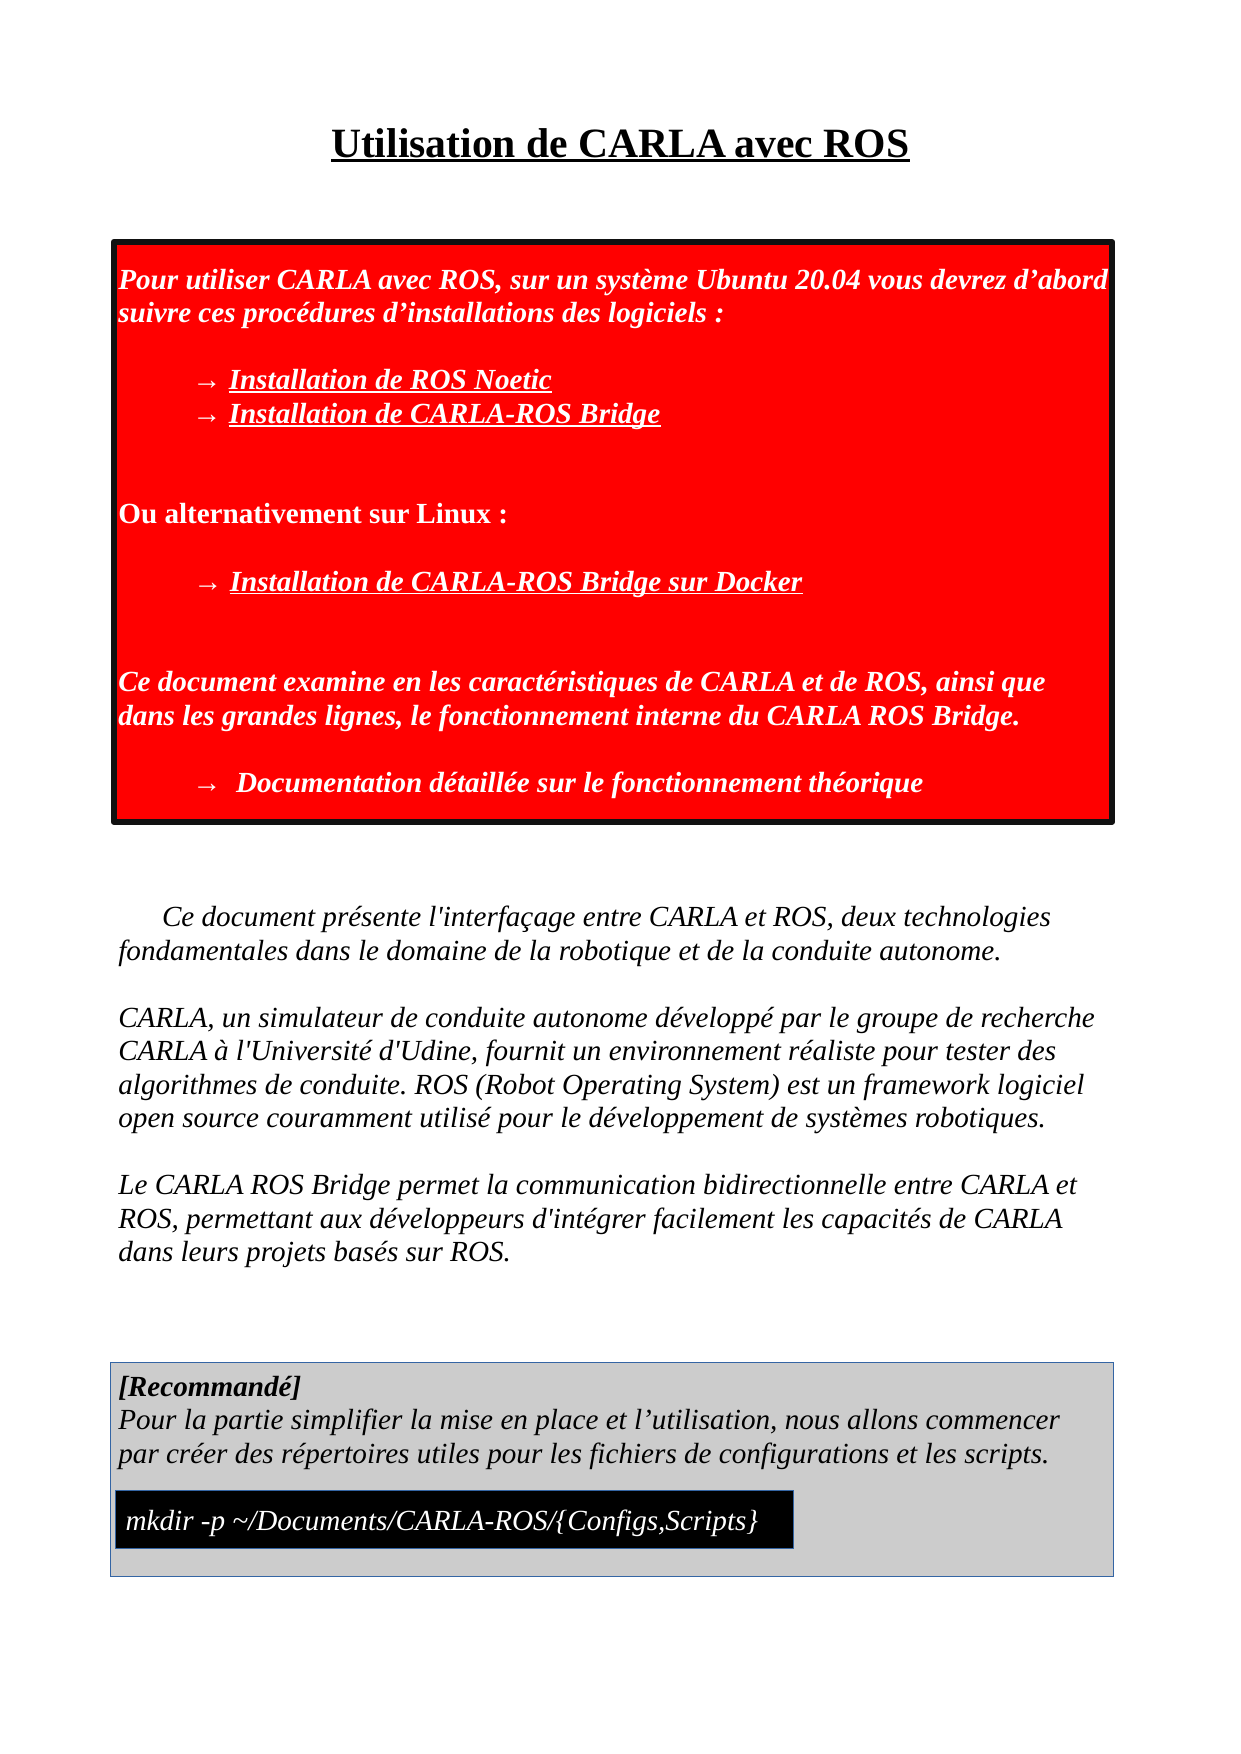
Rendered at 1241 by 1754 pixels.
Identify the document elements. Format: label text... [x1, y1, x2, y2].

text Utilisation de CARLA avec ROS [118, 118, 1122, 166]
text Le CARLA ROS Bridge permet la communication bidirectionnelle entre CARLA et ROS, permettant aux développeurs d'intégrer facilement les capacités de CARLA dans leurs projets basés sur ROS. [118, 1167, 1122, 1268]
text Ce document présente l'interfaçage entre CARLA et ROS, deux technologies fondamentales dans le domaine de la robotique et de la conduite autonome. [118, 899, 1122, 966]
text [Recommandé] [1114, 1369, 1122, 1402]
text CARLA, un simulateur de conduite autonome développé par le groupe de recherche CARLA à l'Université d'Udine, fournit un environnement réaliste pour tester des algorithmes de conduite. ROS (Robot Operating System) est un framework logiciel open source couramment utilisé pour le développement de systèmes robotiques. [118, 1000, 1122, 1134]
